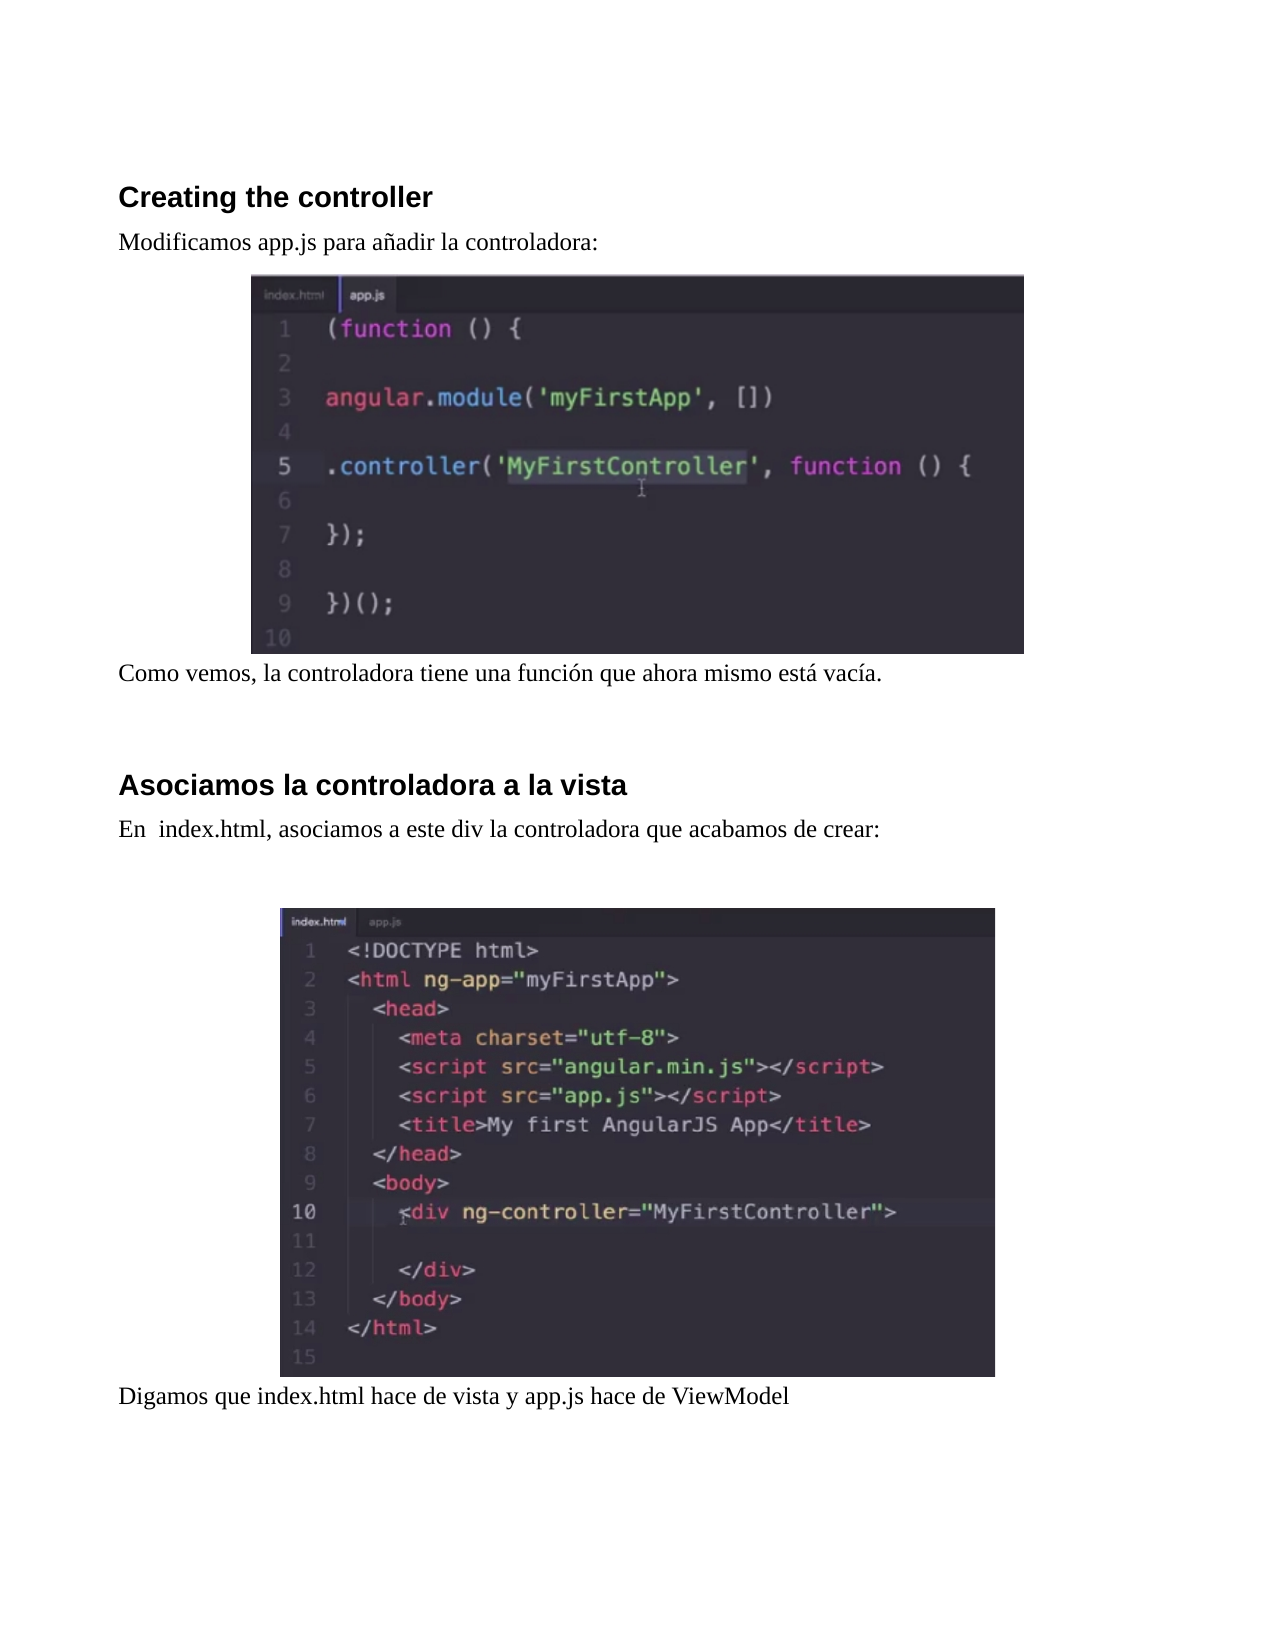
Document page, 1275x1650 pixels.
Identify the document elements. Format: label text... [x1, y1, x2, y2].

text Modificamos app.js para añadir la controladora: [118, 227, 1157, 255]
subtitle Asociamos la controladora a la vista [118, 767, 1157, 801]
text Como vemos, la controladora tiene una función que ahora mismo está vacía. [118, 274, 1157, 686]
picture [280, 908, 996, 1377]
subtitle Creating the controller [118, 180, 1157, 214]
text Digamos que index.html hace de vista y app.js hace de ViewModel [118, 909, 1157, 1409]
picture [251, 274, 1024, 654]
text En index.html, asociamos a este div la controladora que acabamos de crear: [118, 814, 1157, 842]
